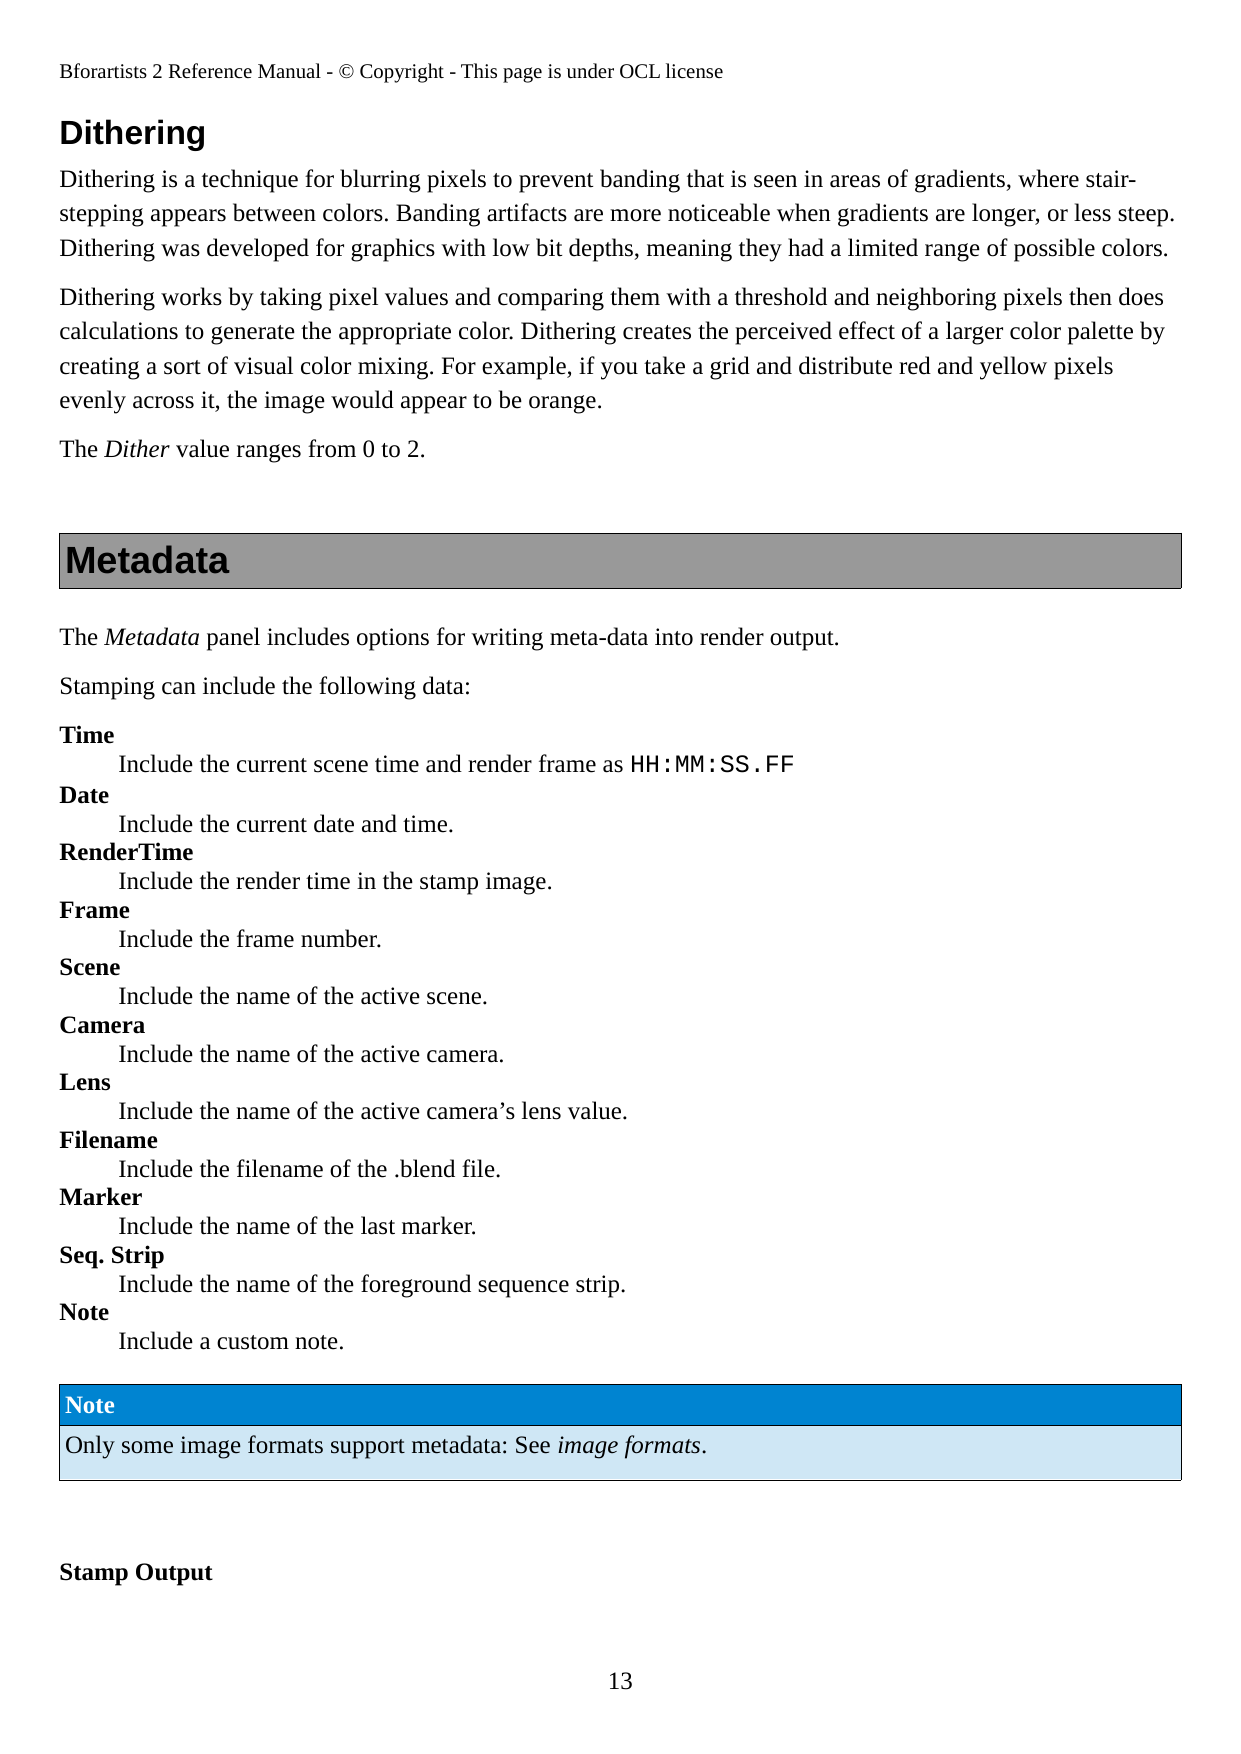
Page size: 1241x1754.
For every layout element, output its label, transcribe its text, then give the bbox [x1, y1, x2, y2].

list Include the name of the active scene. [118, 981, 1181, 1010]
subtitle Frame [59, 895, 1181, 924]
list Include the name of the active camera’s lens value. [118, 1096, 1181, 1125]
list Include the filename of the .blend file. [118, 1154, 1181, 1182]
text The Dither value ranges from 0 to 2. [59, 434, 1181, 463]
list Include the name of the last marker. [118, 1211, 1181, 1240]
list Include the current date and time. [118, 809, 1181, 837]
table_cell Only some image formats support metadata: See image formats. [60, 1426, 1181, 1479]
list Include the current scene time and render frame as HH:MM:SS.FF [118, 749, 1181, 780]
text Dithering is a technique for blurring pixels to prevent banding that is seen in areas of gradients, where stair-stepping appears between colors. Banding artifacts are more noticeable when gradients are longer, or less steep. Dithering was developed for graphics with low bit depths, meaning they had a limited range of possible colors. [59, 164, 1181, 261]
list Include the frame number. [118, 924, 1181, 952]
subtitle Camera [59, 1010, 1181, 1039]
subtitle Lens [59, 1067, 1181, 1096]
list Include the name of the foreground sequence strip. [118, 1269, 1181, 1297]
subtitle Seq. Strip [59, 1240, 1181, 1269]
subtitle Note [59, 1297, 1181, 1326]
text Stamping can include the following data: [59, 671, 1181, 700]
list Include the name of the active camera. [118, 1039, 1181, 1067]
table_header Note [60, 1385, 1181, 1425]
text Dithering works by taking pixel values and comparing them with a threshold and neighboring pixels then does calculations to generate the appropriate color. Dithering creates the perceived effect of a larger color palette by creating a sort of visual color mixing. For example, if you take a grid and distribute red and yellow pixels evenly across it, the image would appear to be orange. [59, 282, 1181, 414]
table_header Metadata [60, 534, 1181, 588]
subtitle RenderTime [59, 837, 1181, 866]
list Include the render time in the stamp image. [118, 866, 1181, 895]
subtitle Marker [59, 1182, 1181, 1211]
subtitle Scene [59, 952, 1181, 981]
text The Metadata panel includes options for writing meta-data into render output. [59, 622, 1181, 651]
subtitle Date [59, 780, 1181, 809]
subtitle Filename [59, 1125, 1181, 1154]
subtitle Time [59, 720, 1181, 749]
subtitle Dithering [59, 113, 1181, 151]
subtitle Stamp Output [59, 1557, 1181, 1586]
list Include a custom note. [118, 1326, 1181, 1355]
